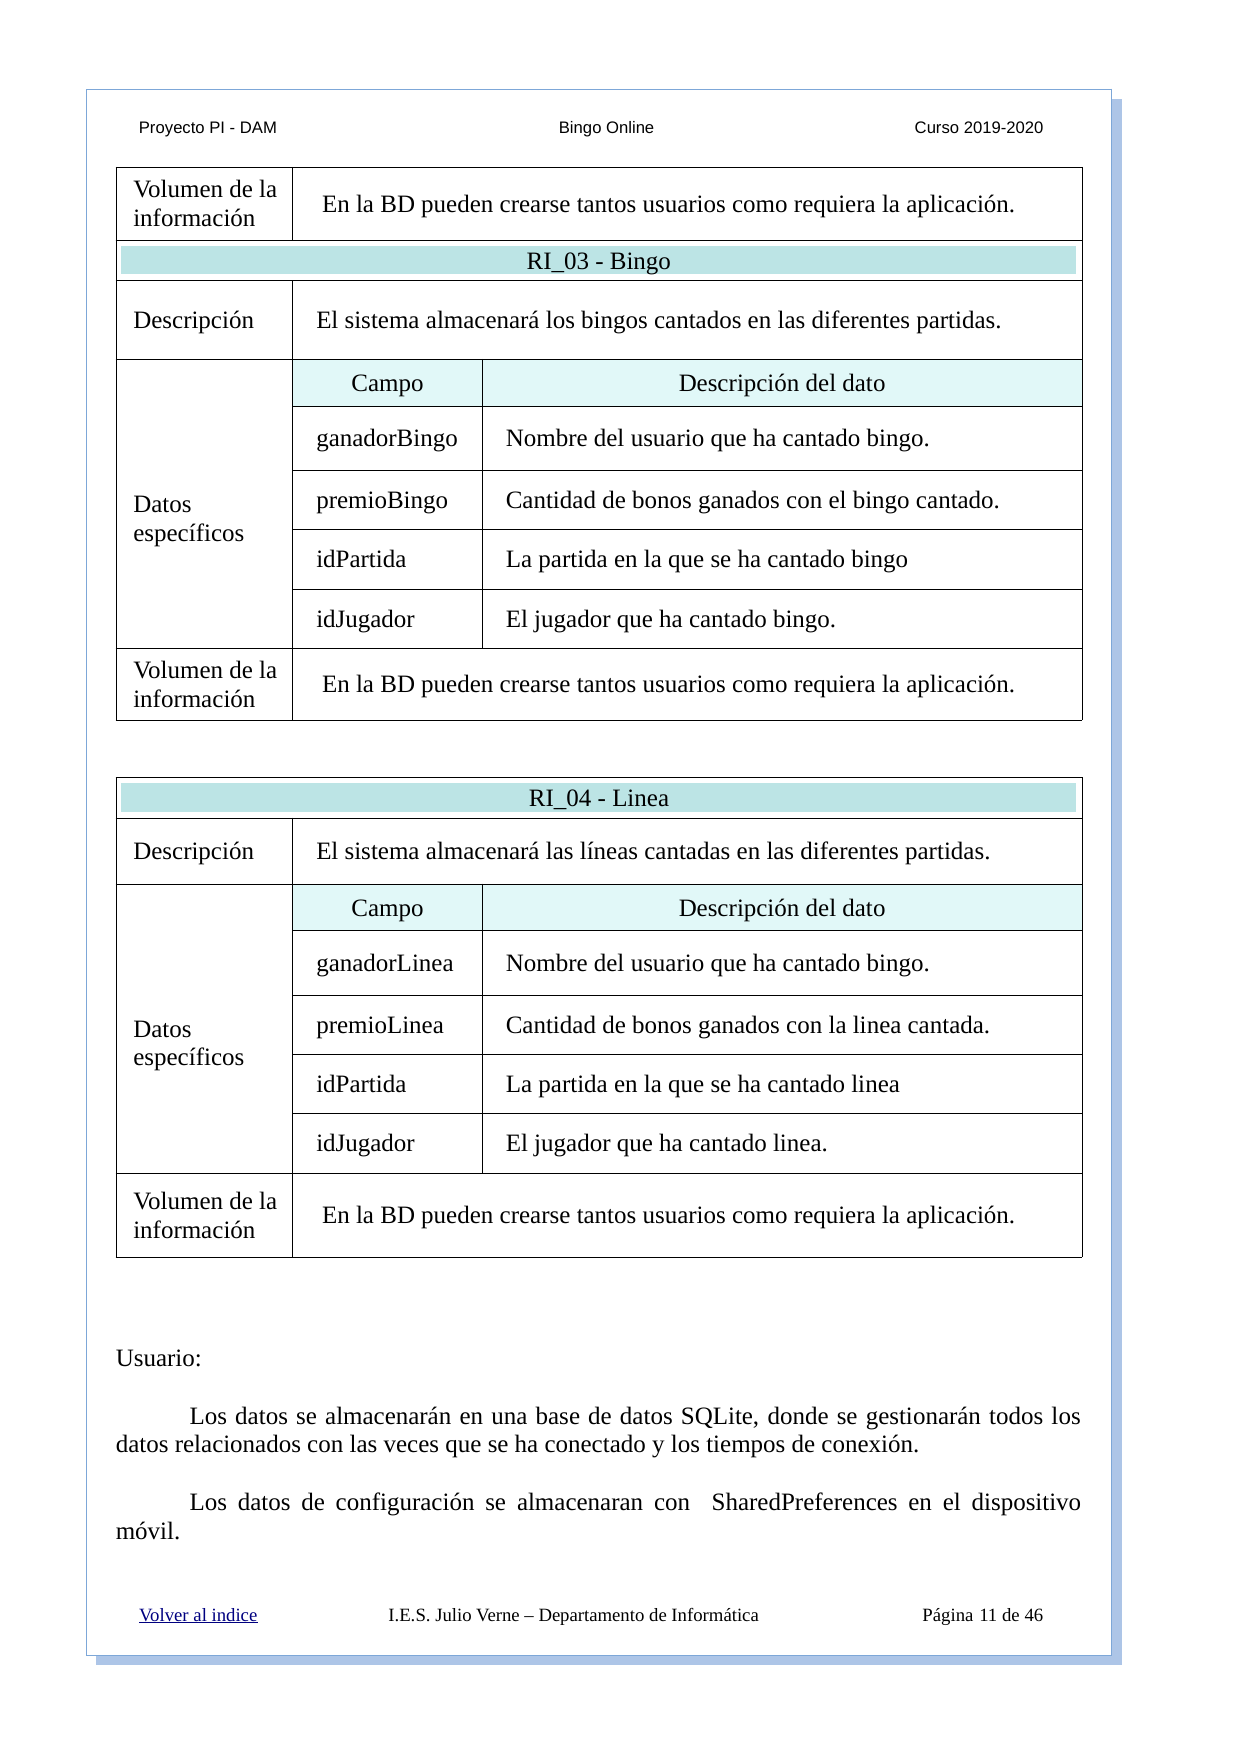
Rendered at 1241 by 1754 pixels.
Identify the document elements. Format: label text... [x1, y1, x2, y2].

table_cell Nombre del usuario que ha cantado bingo. [483, 931, 1082, 994]
table_header RI_03 - Bingo [117, 241, 1082, 280]
table_cell Descripción [117, 819, 292, 883]
table_cell El jugador que ha cantado linea. [483, 1114, 1082, 1173]
table_cell Cantidad de bonos ganados con la linea cantada. [483, 996, 1082, 1054]
table_cell La partida en la que se ha cantado linea [483, 1055, 1082, 1113]
table_cell idPartida [293, 530, 482, 588]
table_cell En la BD pueden crearse tantos usuarios como requiera la aplicación. [293, 649, 1082, 720]
table_cell ganadorBingo [293, 407, 482, 470]
table_cell En la BD pueden crearse tantos usuarios como requiera la aplicación. [293, 1174, 1082, 1257]
table_cell El sistema almacenará los bingos cantados en las diferentes partidas. [293, 281, 1082, 359]
table_cell ganadorLinea [293, 931, 482, 994]
table_cell idJugador [293, 590, 482, 648]
table_cell Datos específicos [117, 885, 292, 1173]
table_cell premioLinea [293, 996, 482, 1054]
table_cell La partida en la que se ha cantado bingo [483, 530, 1082, 588]
table_cell En la BD pueden crearse tantos usuarios como requiera la aplicación. [293, 168, 1082, 240]
table_cell idPartida [293, 1055, 482, 1113]
text Usuario: [116, 1343, 1082, 1372]
table_cell Datos específicos [117, 360, 292, 648]
table_header RI_04 - Linea [117, 778, 1082, 818]
table_cell Descripción [117, 281, 292, 359]
table_cell premioBingo [293, 471, 482, 529]
table_cell Descripción del dato [483, 360, 1082, 406]
table_cell Volumen de la información [117, 168, 292, 240]
table_cell Campo [293, 885, 482, 930]
text Los datos de configuración se almacenaran con SharedPreferences en el dispositivo móvil. [116, 1487, 1082, 1544]
table_cell El sistema almacenará las líneas cantadas en las diferentes partidas. [293, 819, 1082, 883]
table_cell idJugador [293, 1114, 482, 1173]
table_cell Nombre del usuario que ha cantado bingo. [483, 407, 1082, 470]
table_cell Volumen de la información [117, 1174, 292, 1257]
table_cell Campo [293, 360, 482, 406]
table_cell Volumen de la información [117, 649, 292, 720]
table_cell Descripción del dato [483, 885, 1082, 930]
text Los datos se almacenarán en una base de datos SQLite, donde se gestionarán todos los datos relacionados con las veces que se ha conectado y los tiempos de conexión. [116, 1401, 1082, 1458]
table_cell El jugador que ha cantado bingo. [483, 590, 1082, 648]
table_cell Cantidad de bonos ganados con el bingo cantado. [483, 471, 1082, 529]
